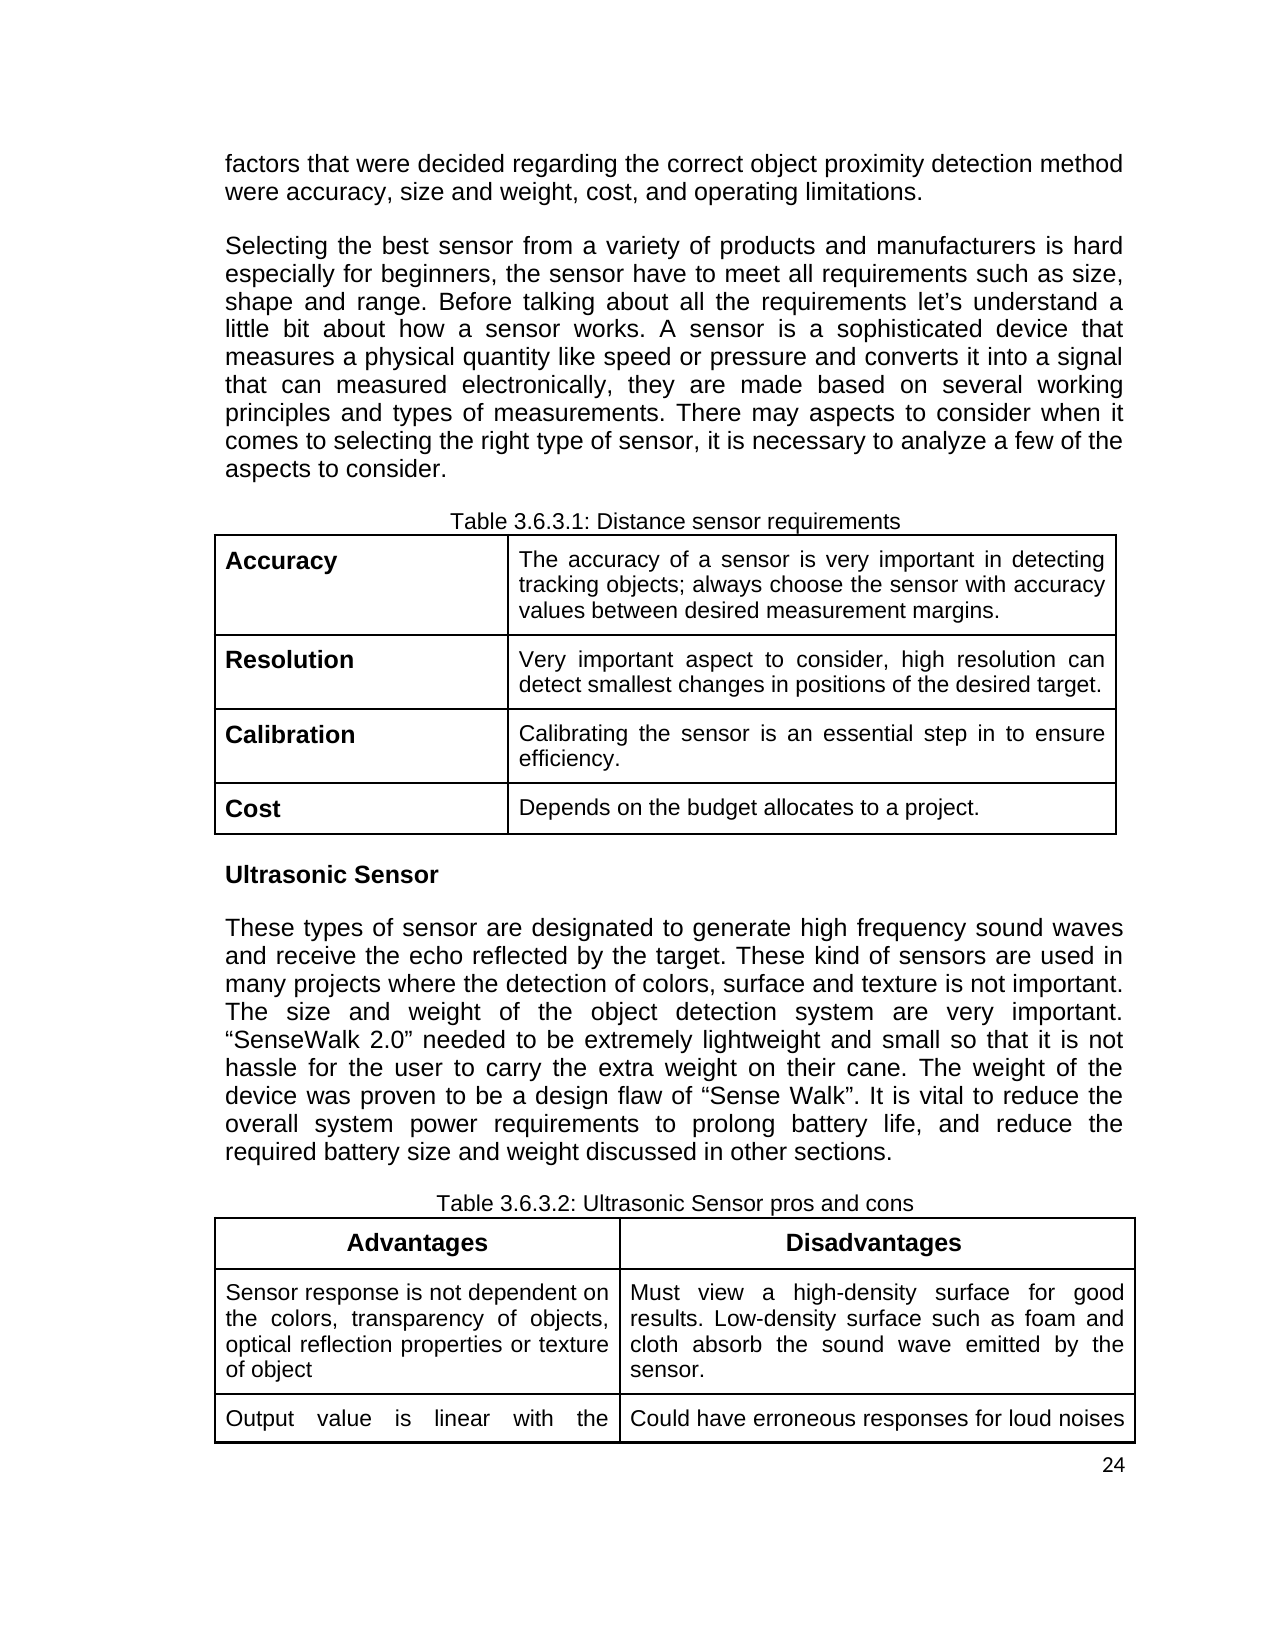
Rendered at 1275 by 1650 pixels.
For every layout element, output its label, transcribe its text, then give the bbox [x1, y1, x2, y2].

table_cell Must view a high-density surface for good results. Low-density surface such as foam and cloth absorb the sound wave emitted by the sensor. [621, 1270, 1134, 1393]
table_cell Output value is linear with the [216, 1395, 619, 1441]
text Ultrasonic Sensor [225, 861, 1125, 888]
table_cell Sensor response is not dependent on the colors, transparency of objects, optical reflection properties or texture of object [216, 1270, 619, 1393]
table_cell Calibration [216, 710, 507, 782]
table_cell Depends on the budget allocates to a project. [509, 784, 1115, 833]
text These types of sensor are designated to generate high frequency sound waves and receive the echo reflected by the target. These kind of sensors are used in many projects where the detection of colors, surface and texture is not important. The size and weight of the object detection system are very important. “SenseWalk 2.0” needed to be extremely lightweight and small so that it is not hassle for the user to carry the extra weight on their cane. The weight of the device was proven to be a design flaw of “Sense Walk”. It is vital to reduce the overall system power requirements to prolong battery life, and reduce the required battery size and weight discussed in other sections. [225, 914, 1125, 1165]
text Selecting the best sensor from a variety of products and manufacturers is hard especially for beginners, the sensor have to meet all requirements such as size, shape and range. Before talking about all the requirements let’s understand a little bit about how a sensor works. A sensor is a sophisticated device that measures a physical quantity like speed or pressure and converts it into a signal that can measured electronically, they are made based on several working principles and types of measurements. There may aspects to consider when it comes to selecting the right type of sensor, it is necessary to analyze a few of the aspects to consider. [225, 231, 1125, 483]
table_cell Very important aspect to consider, high resolution can detect smallest changes in positions of the desired target. [509, 636, 1115, 708]
table_header The accuracy of a sensor is very important in detecting tracking objects; always choose the sensor with accuracy values between desired measurement margins. [509, 536, 1115, 634]
table_header Advantages [216, 1219, 619, 1267]
table_header Disadvantages [621, 1219, 1134, 1267]
text factors that were decided regarding the correct object proximity detection method were accuracy, size and weight, cost, and operating limitations. [225, 150, 1125, 206]
text Table 3.6.3.1: Distance sensor requirements [375, 508, 1125, 534]
table_cell Could have erroneous responses for loud noises [621, 1395, 1134, 1441]
table_cell Calibrating the sensor is an essential step in to ensure efficiency. [509, 710, 1115, 782]
table_cell Resolution [216, 636, 507, 708]
table_cell Cost [216, 784, 507, 833]
table_header Accuracy [216, 536, 507, 634]
text Table 3.6.3.2: Ultrasonic Sensor pros and cons [225, 1191, 1125, 1217]
